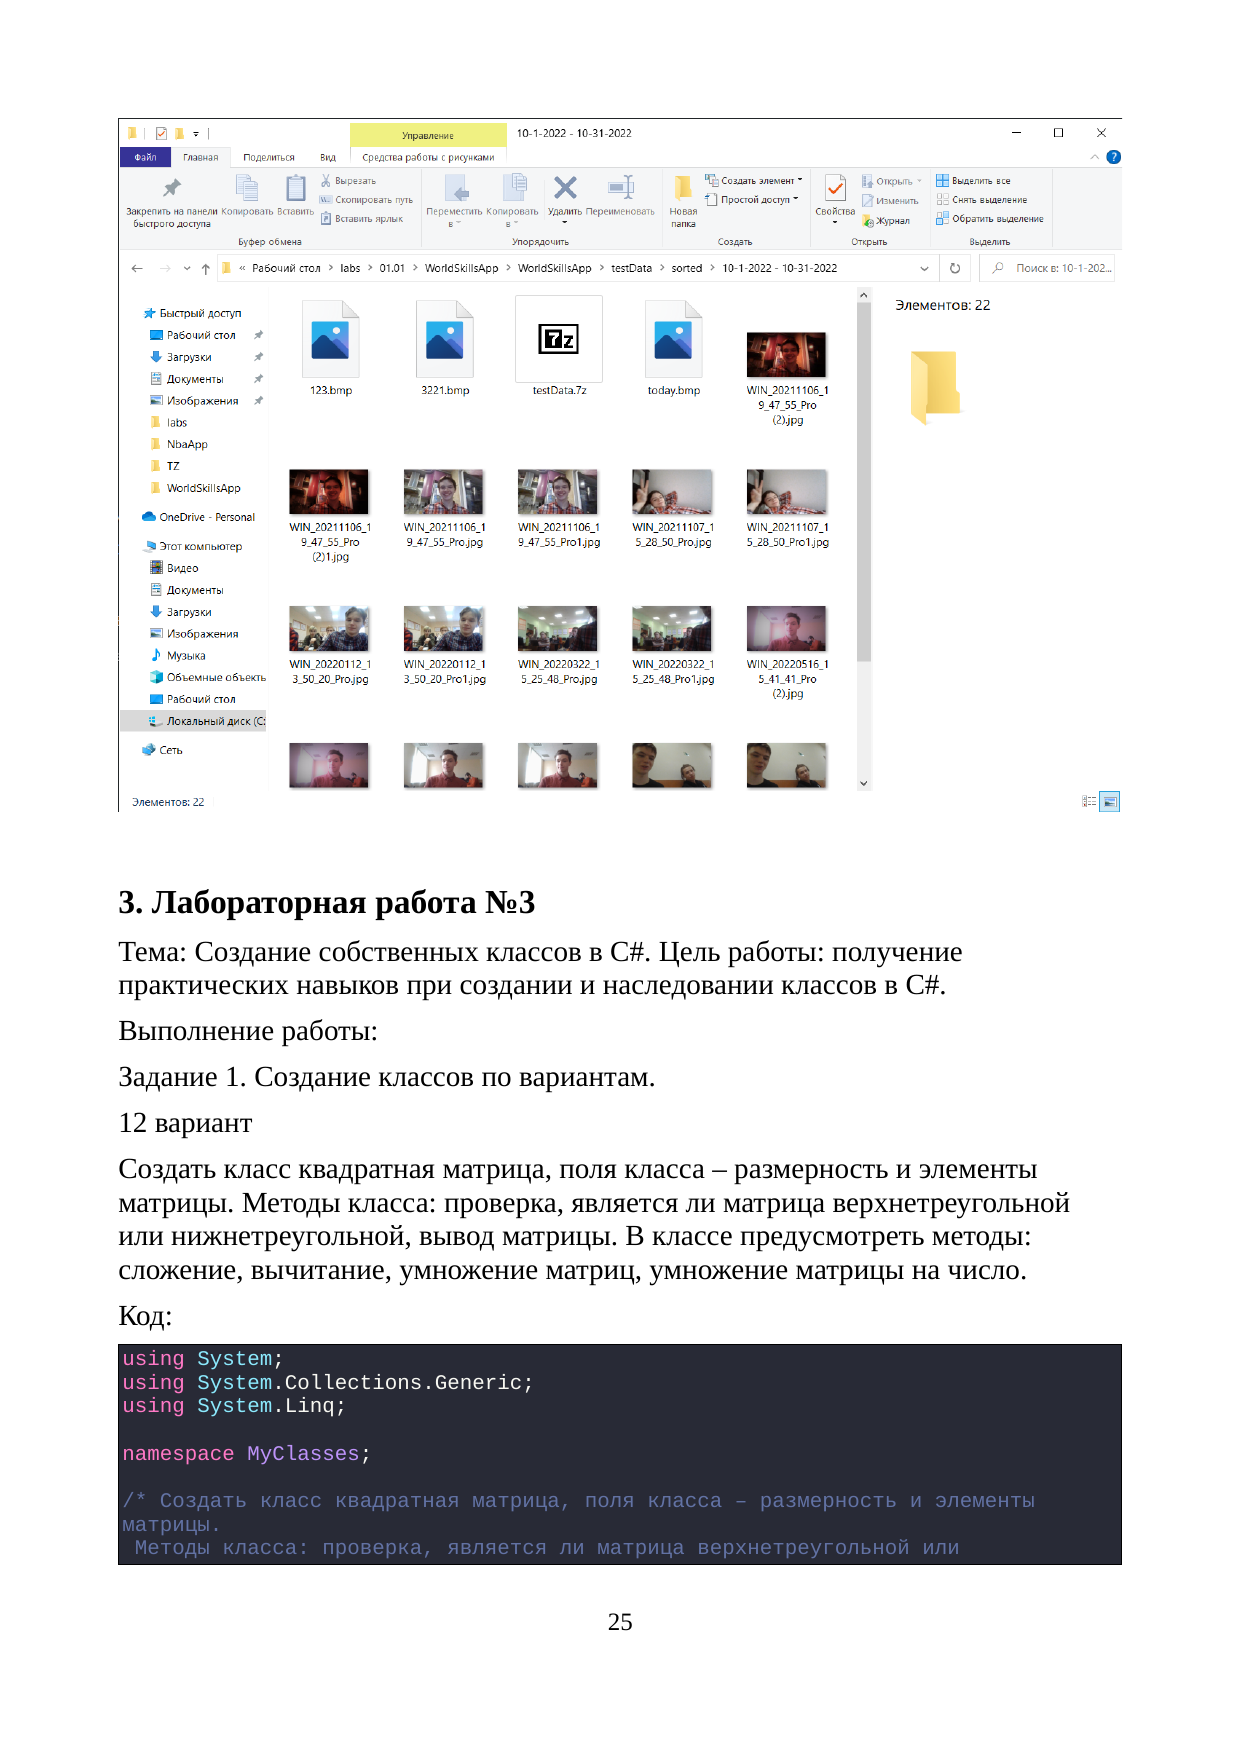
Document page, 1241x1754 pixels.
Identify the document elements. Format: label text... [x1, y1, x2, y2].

text using System.Linq; [119, 1391, 1121, 1415]
picture [118, 118, 1123, 812]
text 12 вариант [118, 1105, 1122, 1139]
text namespace MyClasses; [119, 1439, 1121, 1462]
text using System.Collections.Generic; [119, 1368, 1121, 1391]
text using System; [119, 1345, 1121, 1368]
text Код: [118, 1298, 1122, 1332]
text Создать класс квадратная матрица, поля класса – размерность и элементы матрицы. Методы класса: проверка, является ли матрица верхнетреугольной или нижнетреугольной, вывод матрицы. В классе предусмотреть методы: сложение, вычитание, умножение матриц, умножение матрицы на число. [118, 1151, 1122, 1286]
text Методы класса: проверка, является ли матрица верхнетреугольной или [119, 1533, 1121, 1564]
subtitle Лабораторная работа №3 [118, 882, 1122, 921]
text Тема: Создание собственных классов в C#. Цель работы: получение практических навыков при создании и наследовании классов в C#. [118, 934, 1122, 1001]
text Задание 1. Создание классов по вариантам. [118, 1059, 1122, 1093]
text /* Создать класс квадратная матрица, поля класса – размерность и элементы матрицы. [119, 1486, 1121, 1533]
text Выполнение работы: [118, 1013, 1122, 1047]
